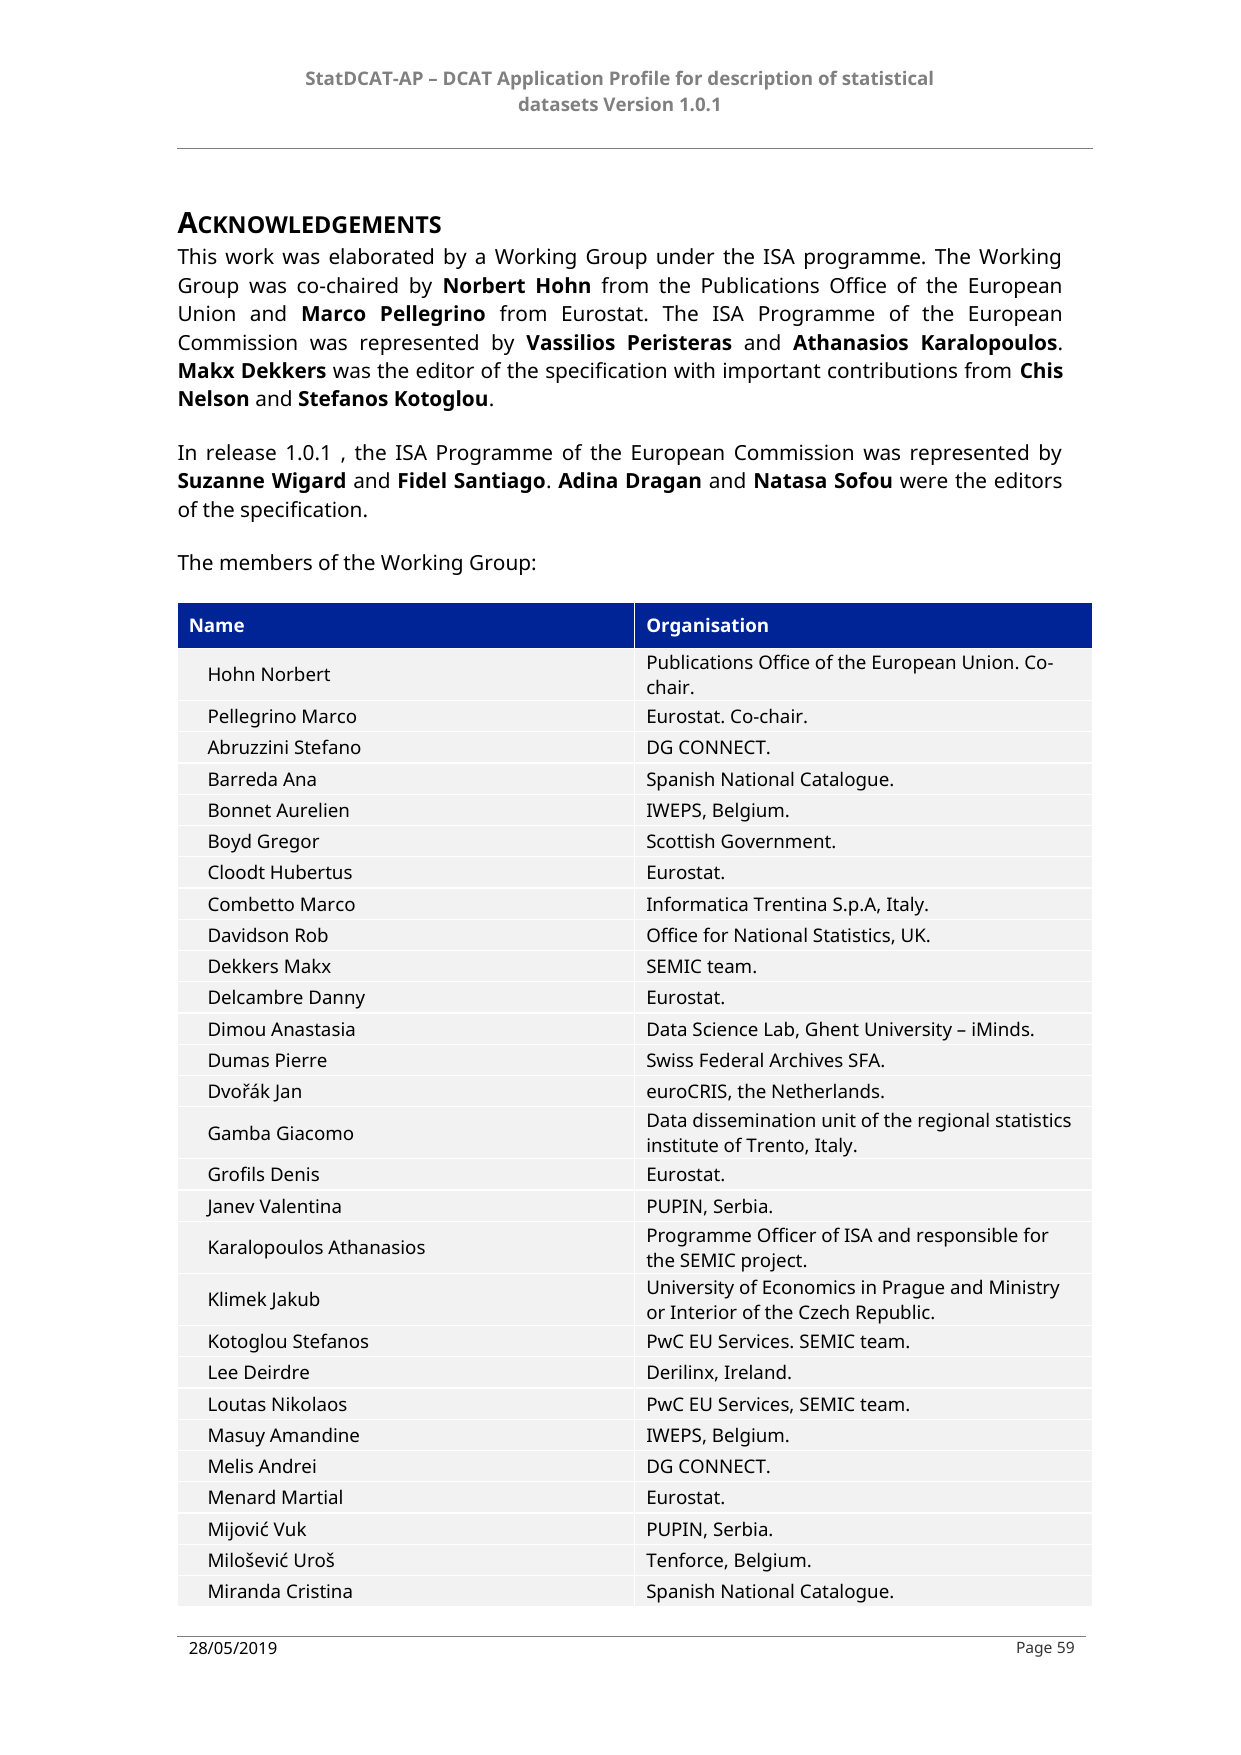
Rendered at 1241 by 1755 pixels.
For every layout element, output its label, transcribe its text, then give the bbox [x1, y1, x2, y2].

table_cell Eurostat. [635, 982, 1092, 1012]
table_cell Loutas Nikolaos [178, 1389, 634, 1419]
table_cell PwC EU Services. SEMIC team. [635, 1326, 1092, 1356]
table_header Organisation [635, 603, 1092, 648]
text The members of the Working Group: [177, 548, 1063, 577]
table_cell Miranda Cristina [178, 1576, 634, 1606]
table_cell IWEPS, Belgium. [635, 795, 1092, 825]
subtitle Acknowledgements [177, 203, 1063, 242]
table_cell Dekkers Makx [178, 951, 634, 981]
table_cell Eurostat. [635, 857, 1092, 887]
table_cell Abruzzini Stefano [178, 732, 634, 762]
table_cell Lee Deirdre [178, 1357, 634, 1387]
table_cell Derilinx, Ireland. [635, 1357, 1092, 1387]
table_cell University of Economics in Prague and Ministry or Interior of the Czech Republic. [635, 1274, 1092, 1325]
table_cell Davidson Rob [178, 920, 634, 950]
table_cell Melis Andrei [178, 1451, 634, 1481]
table_header Name [178, 603, 634, 648]
table_cell Barreda Ana [178, 764, 634, 794]
table_cell DG CONNECT. [635, 732, 1092, 762]
table_cell Programme Officer of ISA and responsible for the SEMIC project. [635, 1222, 1092, 1273]
table_cell Masuy Amandine [178, 1420, 634, 1450]
table_cell DG CONNECT. [635, 1451, 1092, 1481]
table_cell Dvořák Jan [178, 1076, 634, 1106]
text In release 1.0.1 , the ISA Programme of the European Commission was represented by Suzanne Wigard and Fidel Santiago. Adina Dragan and Natasa Sofou were the editors of the specification. [177, 438, 1063, 523]
table_cell Eurostat. [635, 1159, 1092, 1189]
table_cell PUPIN, Serbia. [635, 1191, 1092, 1221]
table_cell Kotoglou Stefanos [178, 1326, 634, 1356]
table_cell Eurostat. [635, 1482, 1092, 1512]
table_cell IWEPS, Belgium. [635, 1420, 1092, 1450]
table_cell Dumas Pierre [178, 1045, 634, 1075]
table_cell Cloodt Hubertus [178, 857, 634, 887]
table_cell Boyd Gregor [178, 826, 634, 856]
table_cell Informatica Trentina S.p.A, Italy. [635, 889, 1092, 919]
table_cell euroCRIS, the Netherlands. [635, 1076, 1092, 1106]
table_cell Spanish National Catalogue. [635, 1576, 1092, 1606]
table_cell PUPIN, Serbia. [635, 1514, 1092, 1544]
table_cell Eurostat. Co-chair. [635, 701, 1092, 731]
table_cell Hohn Norbert [178, 649, 634, 700]
table_cell Tenforce, Belgium. [635, 1545, 1092, 1575]
table_cell Publications Office of the European Union. Co-chair. [635, 649, 1092, 700]
table_cell Data dissemination unit of the regional statistics institute of Trento, Italy. [635, 1107, 1092, 1158]
table_cell Menard Martial [178, 1482, 634, 1512]
table_cell PwC EU Services, SEMIC team. [635, 1389, 1092, 1419]
table_cell Bonnet Aurelien [178, 795, 634, 825]
table_cell Gamba Giacomo [178, 1107, 634, 1158]
table_cell Mijović Vuk [178, 1514, 634, 1544]
table_cell Karalopoulos Athanasios [178, 1222, 634, 1273]
table_cell Office for National Statistics, UK. [635, 920, 1092, 950]
table_cell Combetto Marco [178, 889, 634, 919]
table_cell Grofils Denis [178, 1159, 634, 1189]
table_cell Janev Valentina [178, 1191, 634, 1221]
table_cell SEMIC team. [635, 951, 1092, 981]
table_cell Spanish National Catalogue. [635, 764, 1092, 794]
table_cell Delcambre Danny [178, 982, 634, 1012]
table_cell Pellegrino Marco [178, 701, 634, 731]
table_cell Milošević Uroš [178, 1545, 634, 1575]
table_cell Klimek Jakub [178, 1274, 634, 1325]
table_cell Dimou Anastasia [178, 1014, 634, 1044]
text This work was elaborated by a Working Group under the ISA programme. The Working Group was co-chaired by Norbert Hohn from the Publications Office of the European Union and Marco Pellegrino from Eurostat. The ISA Programme of the European Commission was represented by Vassilios Peristeras and Athanasios Karalopoulos. Makx Dekkers was the editor of the specification with important contributions from Chis Nelson and Stefanos Kotoglou. [177, 242, 1063, 413]
table_cell Scottish Government. [635, 826, 1092, 856]
table_cell Data Science Lab, Ghent University – iMinds. [635, 1014, 1092, 1044]
table_cell Swiss Federal Archives SFA. [635, 1045, 1092, 1075]
